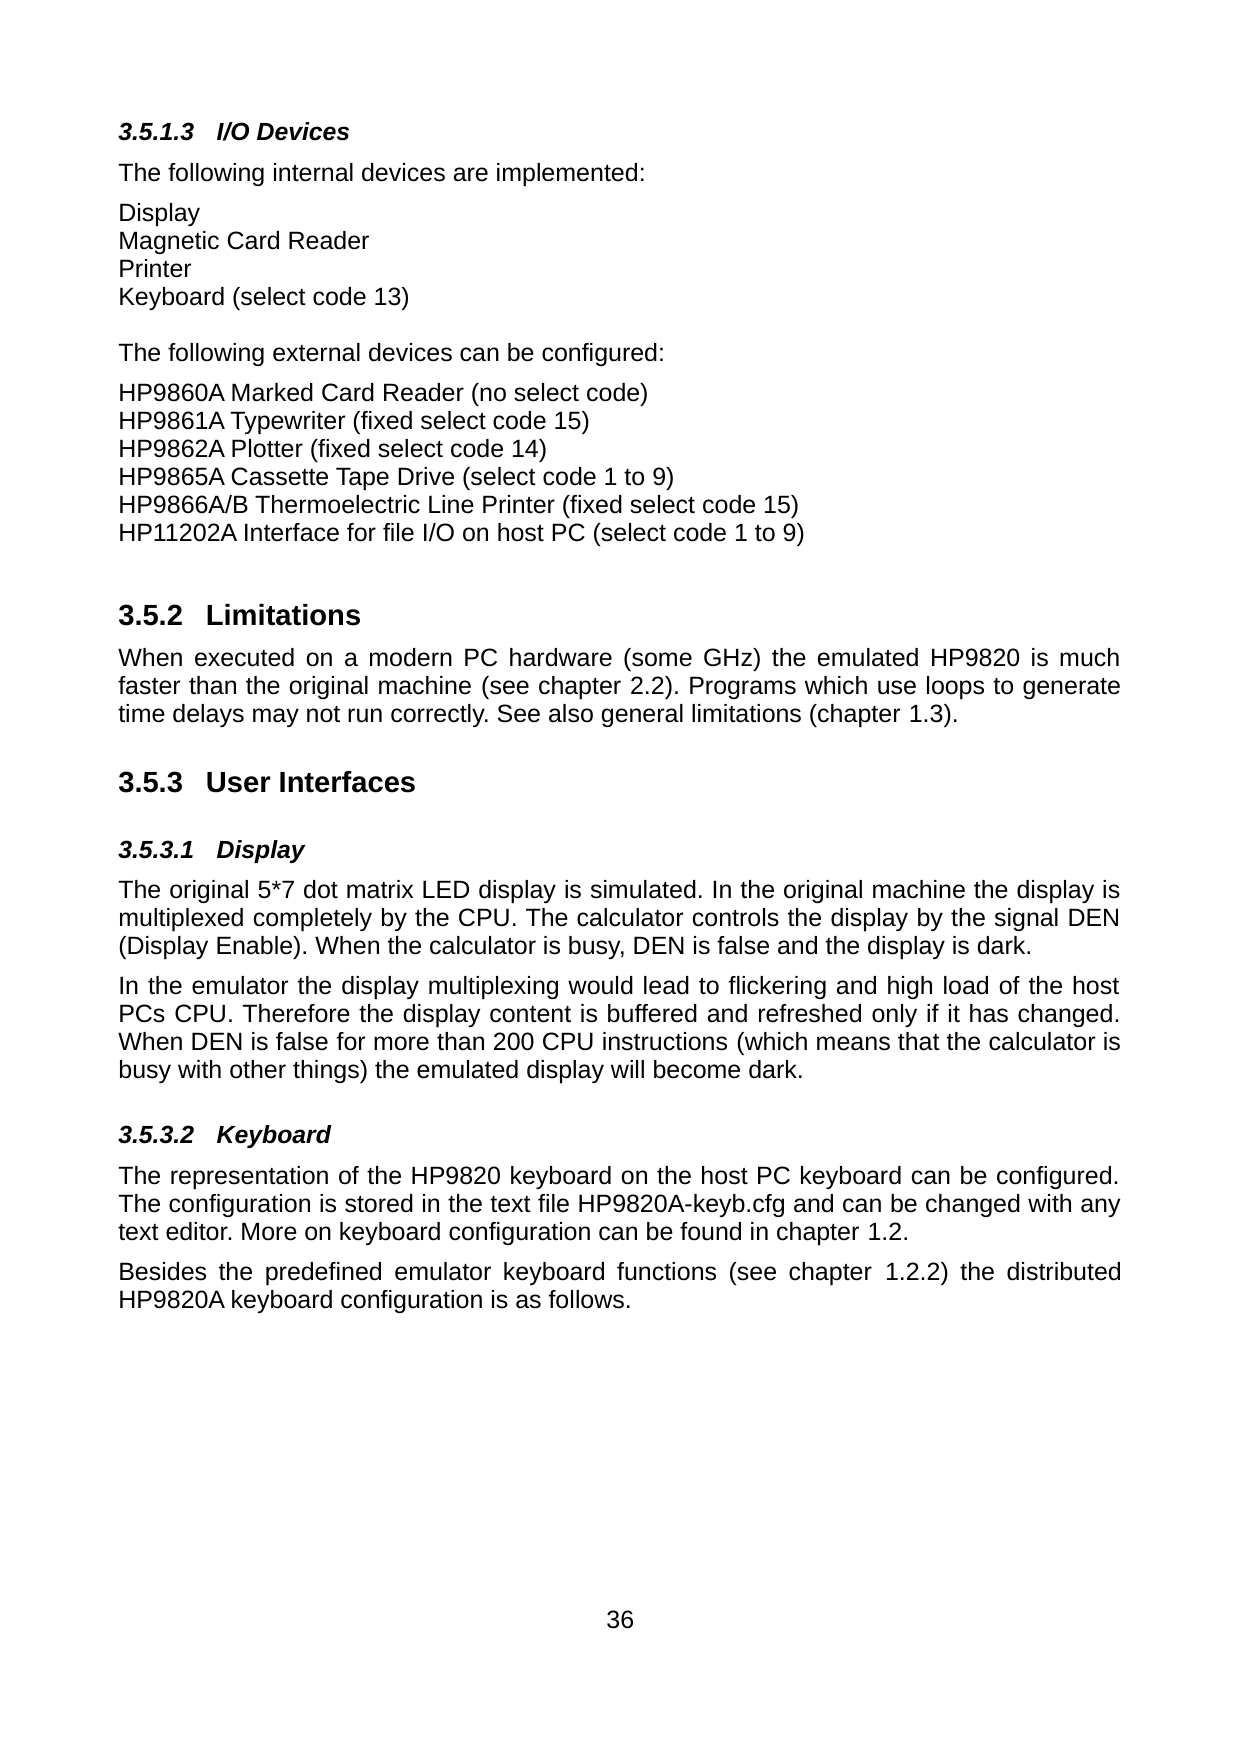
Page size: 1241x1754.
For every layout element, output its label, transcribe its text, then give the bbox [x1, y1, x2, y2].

text The following internal devices are implemented: [118, 158, 1122, 186]
subtitle I/O Devices [118, 118, 1122, 146]
text HP11202A Interface for file I/O on host PC (select code 1 to 9) [118, 518, 1122, 546]
text Magnetic Card Reader [118, 227, 1122, 254]
subtitle Display [118, 836, 1122, 863]
text The representation of the HP9820 keyboard on the host PC keyboard can be configured. The configuration is stored in the text file HP9820A-keyb.cfg and can be changed with any text editor. More on keyboard configuration can be found in chapter 1.2. [118, 1161, 1122, 1245]
text HP9861A Typewriter (fixed select code 15) [118, 407, 1122, 434]
subtitle User Interfaces [118, 766, 1122, 798]
text In the emulator the display multiplexing would lead to flickering and high load of the host PCs CPU. Therefore the display content is buffered and refreshed only if it has changed. When DEN is false for more than 200 CPU instructions (which means that the calculator is busy with other things) the emulated display will become dark. [118, 972, 1122, 1084]
text HP9862A Plotter (fixed select code 14) [118, 434, 1122, 462]
text The original 5*7 dot matrix LED display is simulated. In the original machine the display is multiplexed completely by the CPU. The calculator controls the display by the signal DEN (Display Enable). When the calculator is busy, DEN is false and the display is dark. [118, 876, 1122, 959]
text Printer [118, 254, 1122, 282]
text HP9860A Marked Card Reader (no select code) [118, 379, 1122, 407]
text The following external devices can be configured: [118, 338, 1122, 366]
text When executed on a modern PC hardware (some GHz) the emulated HP9820 is much faster than the original machine (see chapter 2.2). Programs which use loops to generate time delays may not run correctly. See also general limitations (chapter 1.3). [118, 644, 1122, 728]
text Keyboard (select code 13) [118, 282, 1122, 310]
text HP9866A/B Thermoelectric Line Printer (fixed select code 15) [118, 490, 1122, 518]
subtitle Keyboard [118, 1121, 1122, 1149]
text Besides the predefined emulator keyboard functions (see chapter 1.2.2) the distributed HP9820A keyboard configuration is as follows. [118, 1258, 1122, 1313]
text HP9865A Cassette Tape Drive (select code 1 to 9) [118, 462, 1122, 490]
text Display [118, 199, 1122, 227]
subtitle Limitations [118, 599, 1122, 632]
